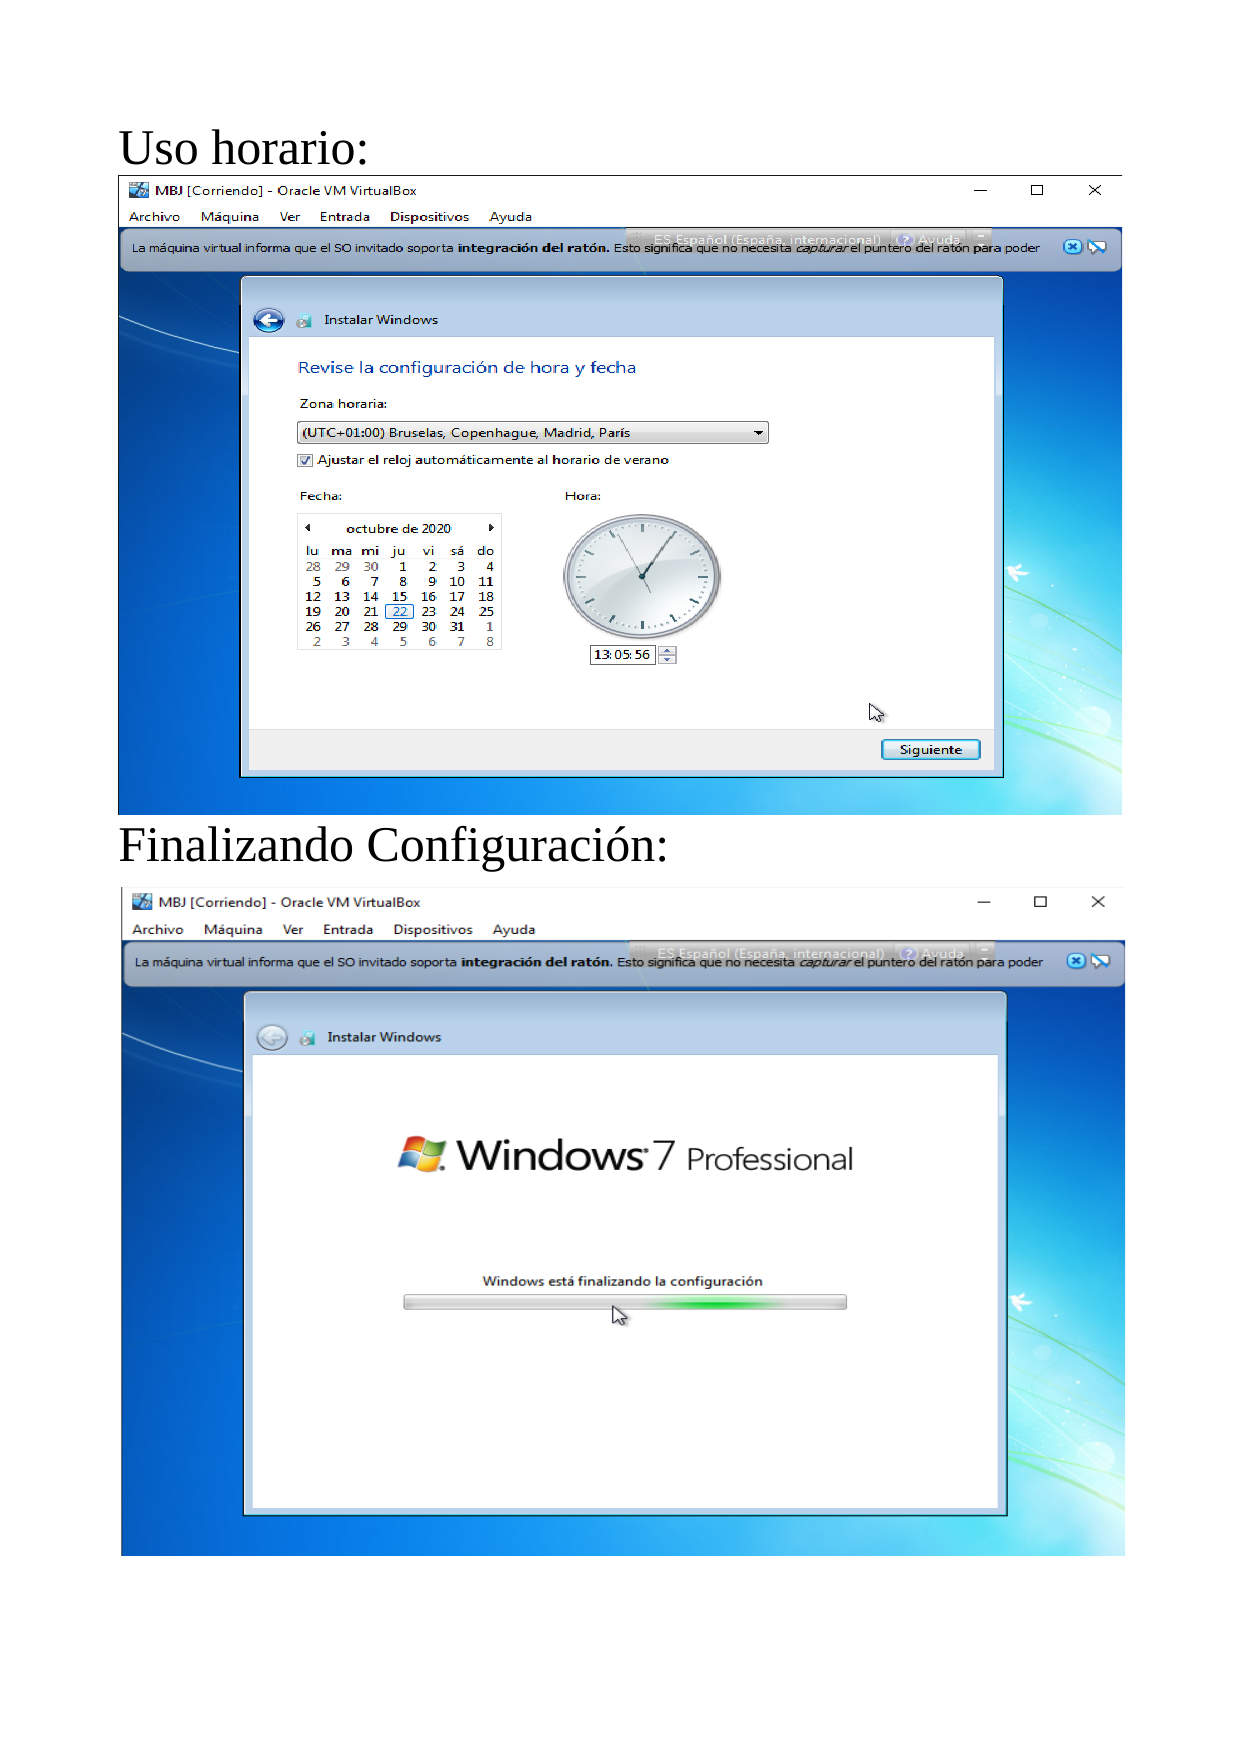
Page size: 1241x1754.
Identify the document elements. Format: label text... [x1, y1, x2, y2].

text Uso horario: [118, 118, 1122, 175]
picture [118, 175, 1123, 815]
picture [121, 887, 1126, 1556]
text Finalizando Configuración: [118, 815, 1122, 872]
